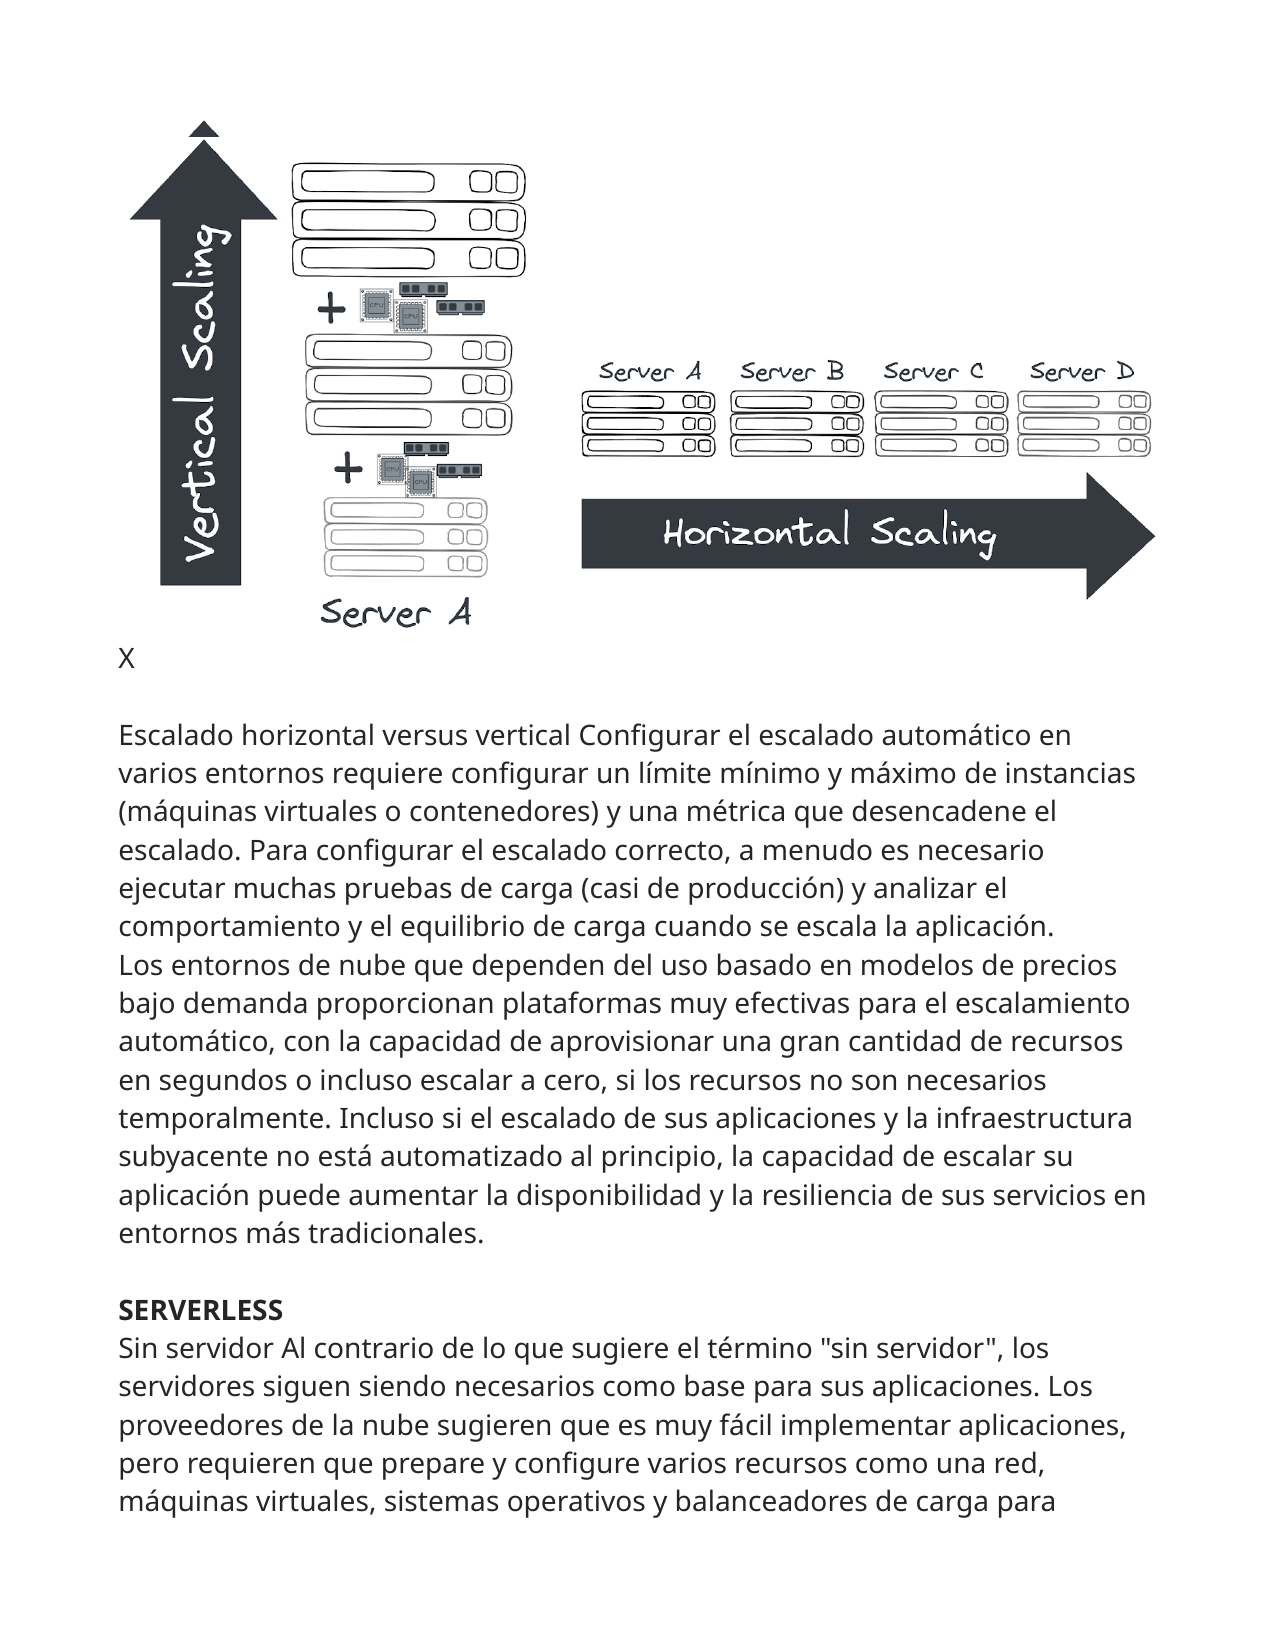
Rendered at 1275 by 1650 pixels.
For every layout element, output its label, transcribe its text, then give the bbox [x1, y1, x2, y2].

text X [118, 639, 1157, 677]
text Los entornos de nube que dependen del uso basado en modelos de precios bajo demanda proporcionan plataformas muy efectivas para el escalamiento automático, con la capacidad de aprovisionar una gran cantidad de recursos en segundos o incluso escalar a cero, si los recursos no son necesarios temporalmente. Incluso si el escalado de sus aplicaciones y la infraestructura subyacente no está automatizado al principio, la capacidad de escalar su aplicación puede aumentar la disponibilidad y la resiliencia de sus servicios en entornos más tradicionales. [118, 945, 1157, 1252]
text SERVERLESS [118, 1290, 1157, 1328]
text Sin servidor Al contrario de lo que sugiere el término "sin servidor", los servidores siguen siendo necesarios como base para sus aplicaciones. Los proveedores de la nube sugieren que es muy fácil implementar aplicaciones, pero requieren que prepare y configure varios recursos como una red, máquinas virtuales, sistemas operativos y balanceadores de carga para [118, 1328, 1157, 1520]
picture [118, 118, 1157, 639]
text Escalado horizontal versus vertical Configurar el escalado automático en varios entornos requiere configurar un límite mínimo y máximo de instancias (máquinas virtuales o contenedores) y una métrica que desencadene el escalado. Para configurar el escalado correcto, a menudo es necesario ejecutar muchas pruebas de carga (casi de producción) y analizar el comportamiento y el equilibrio de carga cuando se escala la aplicación. [118, 715, 1157, 945]
